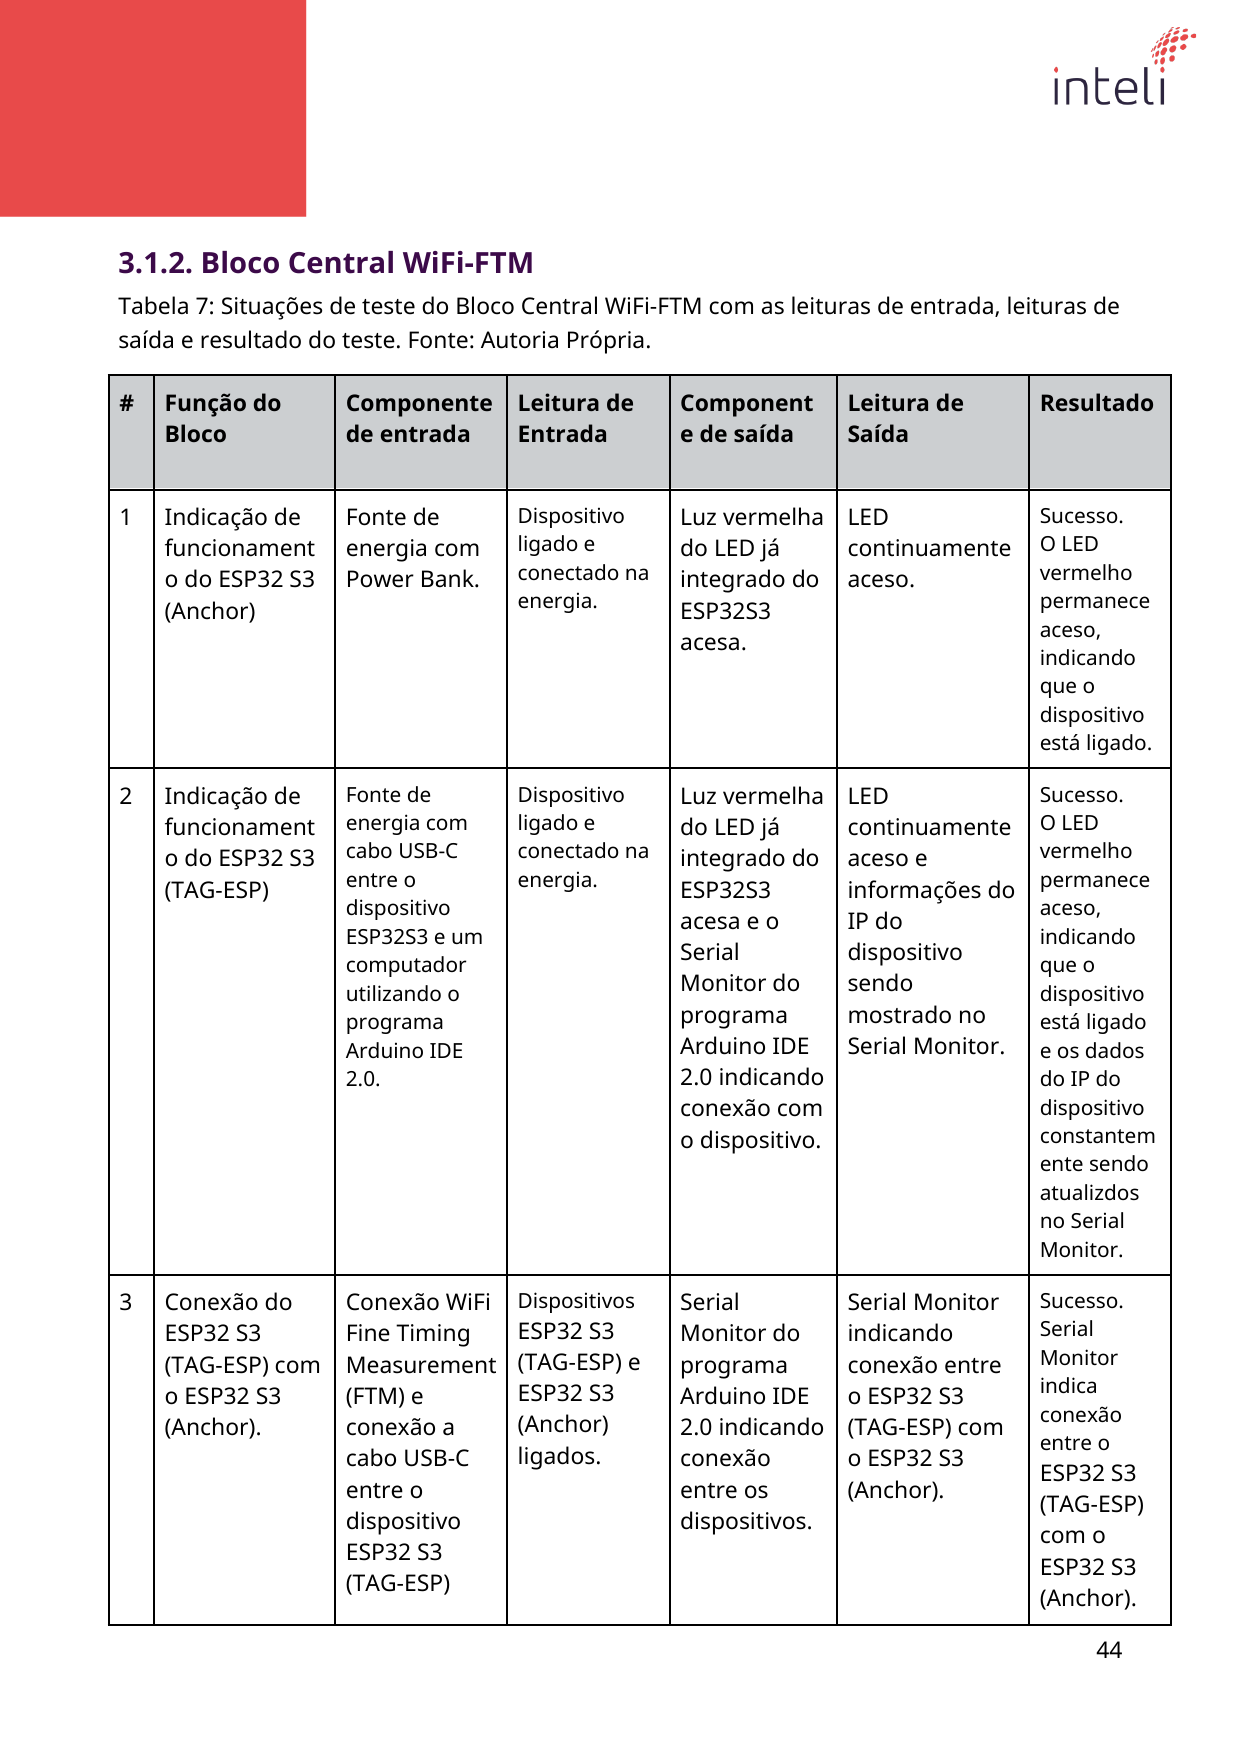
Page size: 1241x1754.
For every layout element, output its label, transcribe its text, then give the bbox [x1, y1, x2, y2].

table_cell LED continuamente aceso e informações do IP do dispositivo sendo mostrado no Serial Monitor. [838, 769, 1028, 1274]
table_cell Serial Monitor do programa Arduino IDE 2.0 indicando conexão entre os dispositivos. [671, 1276, 836, 1623]
table_cell Fonte de energia com cabo USB-C entre o dispositivo ESP32S3 e um computador utilizando o programa Arduino IDE 2.0. [336, 769, 506, 1274]
table_cell Dispositivo ligado e conectado na energia. [508, 491, 669, 767]
table_header Leitura de Saída [838, 376, 1028, 488]
table_cell 3 [110, 1276, 153, 1623]
subtitle 3.1.2. Bloco Central WiFi-FTM [118, 118, 1122, 282]
table_header Leitura de Entrada [508, 376, 669, 488]
table_cell 2 [110, 769, 153, 1274]
table_cell Luz vermelha do LED já integrado do ESP32S3 acesa. [671, 491, 836, 767]
table_cell Indicação de funcionamento do ESP32 S3 (Anchor) [155, 491, 334, 767]
table_cell Dispositivo ligado e conectado na energia. [508, 769, 669, 1274]
text Tabela 7: Situações de teste do Bloco Central WiFi-FTM com as leituras de entrada, leituras de saída e resultado do teste. Fonte: Autoria Própria. [118, 290, 1122, 355]
table_cell Serial Monitor indicando conexão entre o ESP32 S3 (TAG-ESP) com o ESP32 S3 (Anchor). [838, 1276, 1028, 1623]
table_cell Fonte de energia com Power Bank. [336, 491, 506, 767]
table_header Componente de entrada [336, 376, 506, 488]
table_cell Conexão WiFi Fine Timing Measurement (FTM) e conexão a cabo USB-C entre o dispositivo ESP32 S3 (TAG-ESP) [336, 1276, 506, 1623]
table_cell Indicação de funcionamento do ESP32 S3 (TAG-ESP) [155, 769, 334, 1274]
table_cell Sucesso. Serial Monitor indica conexão entre o ESP32 S3 (TAG-ESP) com o ESP32 S3 (Anchor). [1030, 1276, 1170, 1623]
table_header Resultado [1030, 376, 1170, 488]
table_cell 1 [110, 491, 153, 767]
table_cell Luz vermelha do LED já integrado do ESP32S3 acesa e o Serial Monitor do programa Arduino IDE 2.0 indicando conexão com o dispositivo. [671, 769, 836, 1274]
table_header Componente de saída [671, 376, 836, 488]
table_header # [110, 376, 153, 488]
table_cell Conexão do ESP32 S3 (TAG-ESP) com o ESP32 S3 (Anchor). [155, 1276, 334, 1623]
table_cell Dispositivos ESP32 S3 (TAG-ESP) e ESP32 S3 (Anchor) ligados. [508, 1276, 669, 1623]
table_cell Sucesso. O LED vermelho permanece aceso, indicando que o dispositivo está ligado e os dados do IP do dispositivo constantemente sendo atualizdos no Serial Monitor. [1030, 769, 1170, 1274]
table_cell Sucesso. O LED vermelho permanece aceso, indicando que o dispositivo está ligado. [1030, 491, 1170, 767]
picture [0, 0, 307, 217]
table_cell LED continuamente aceso. [838, 491, 1028, 767]
table_header Função do Bloco [155, 376, 334, 488]
picture [1054, 27, 1197, 105]
